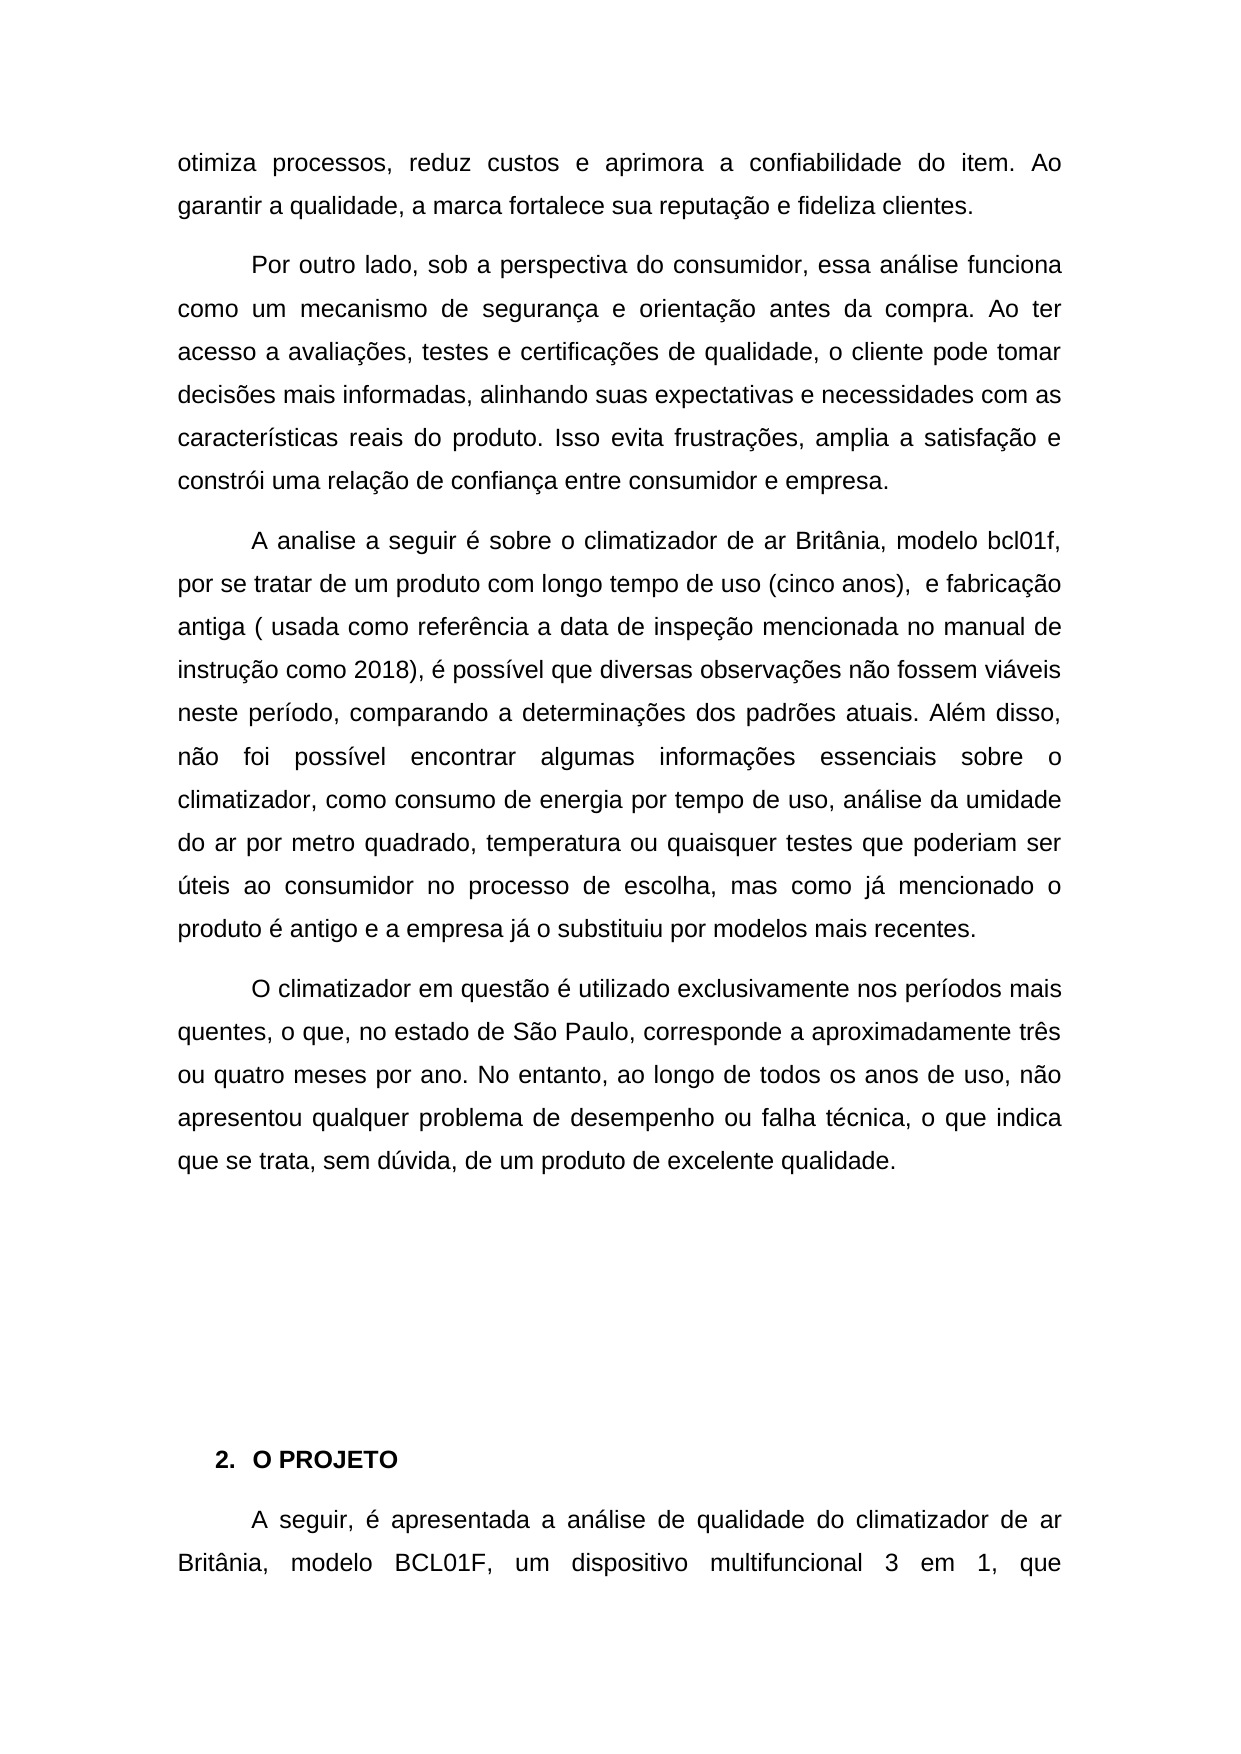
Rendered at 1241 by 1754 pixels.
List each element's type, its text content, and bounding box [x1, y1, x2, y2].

text Por outro lado, sob a perspectiva do consumidor, essa análise funciona como um mecanismo de segurança e orientação antes da compra. Ao ter acesso a avaliações, testes e certificações de qualidade, o cliente pode tomar decisões mais informadas, alinhando suas expectativas e necessidades com as características reais do produto. Isso evita frustrações, amplia a satisfação e constrói uma relação de confiança entre consumidor e empresa. [177, 251, 1063, 495]
text A seguir, é apresentada a análise de qualidade do climatizador de ar Britânia, modelo BCL01F, um dispositivo multifuncional 3 em 1, que [177, 1505, 1063, 1577]
text A analise a seguir é sobre o climatizador de ar Britânia, modelo bcl01f, por se tratar de um produto com longo tempo de uso (cinco anos), e fabricação antiga ( usada como referência a data de inspeção mencionada no manual de instrução como 2018), é possível que diversas observações não fossem viáveis neste período, comparando a determinações dos padrões atuais. Além disso, não foi possível encontrar algumas informações essenciais sobre o climatizador, como consumo de energia por tempo de uso, análise da umidade do ar por metro quadrado, temperatura ou quaisquer testes que poderiam ser úteis ao consumidor no processo de escolha, mas como já mencionado o produto é antigo e a empresa já o substituiu por modelos mais recentes. [177, 526, 1063, 943]
subtitle O PROJETO [215, 1445, 1063, 1474]
text otimiza processos, reduz custos e aprimora a confiabilidade do item. Ao garantir a qualidade, a marca fortalece sua reputação e fideliza clientes. [177, 148, 1063, 219]
text O climatizador em questão é utilizado exclusivamente nos períodos mais quentes, o que, no estado de São Paulo, corresponde a aproximadamente três ou quatro meses por ano. No entanto, ao longo de todos os anos de uso, não apresentou qualquer problema de desempenho ou falha técnica, o que indica que se trata, sem dúvida, de um produto de excelente qualidade. [177, 974, 1063, 1175]
